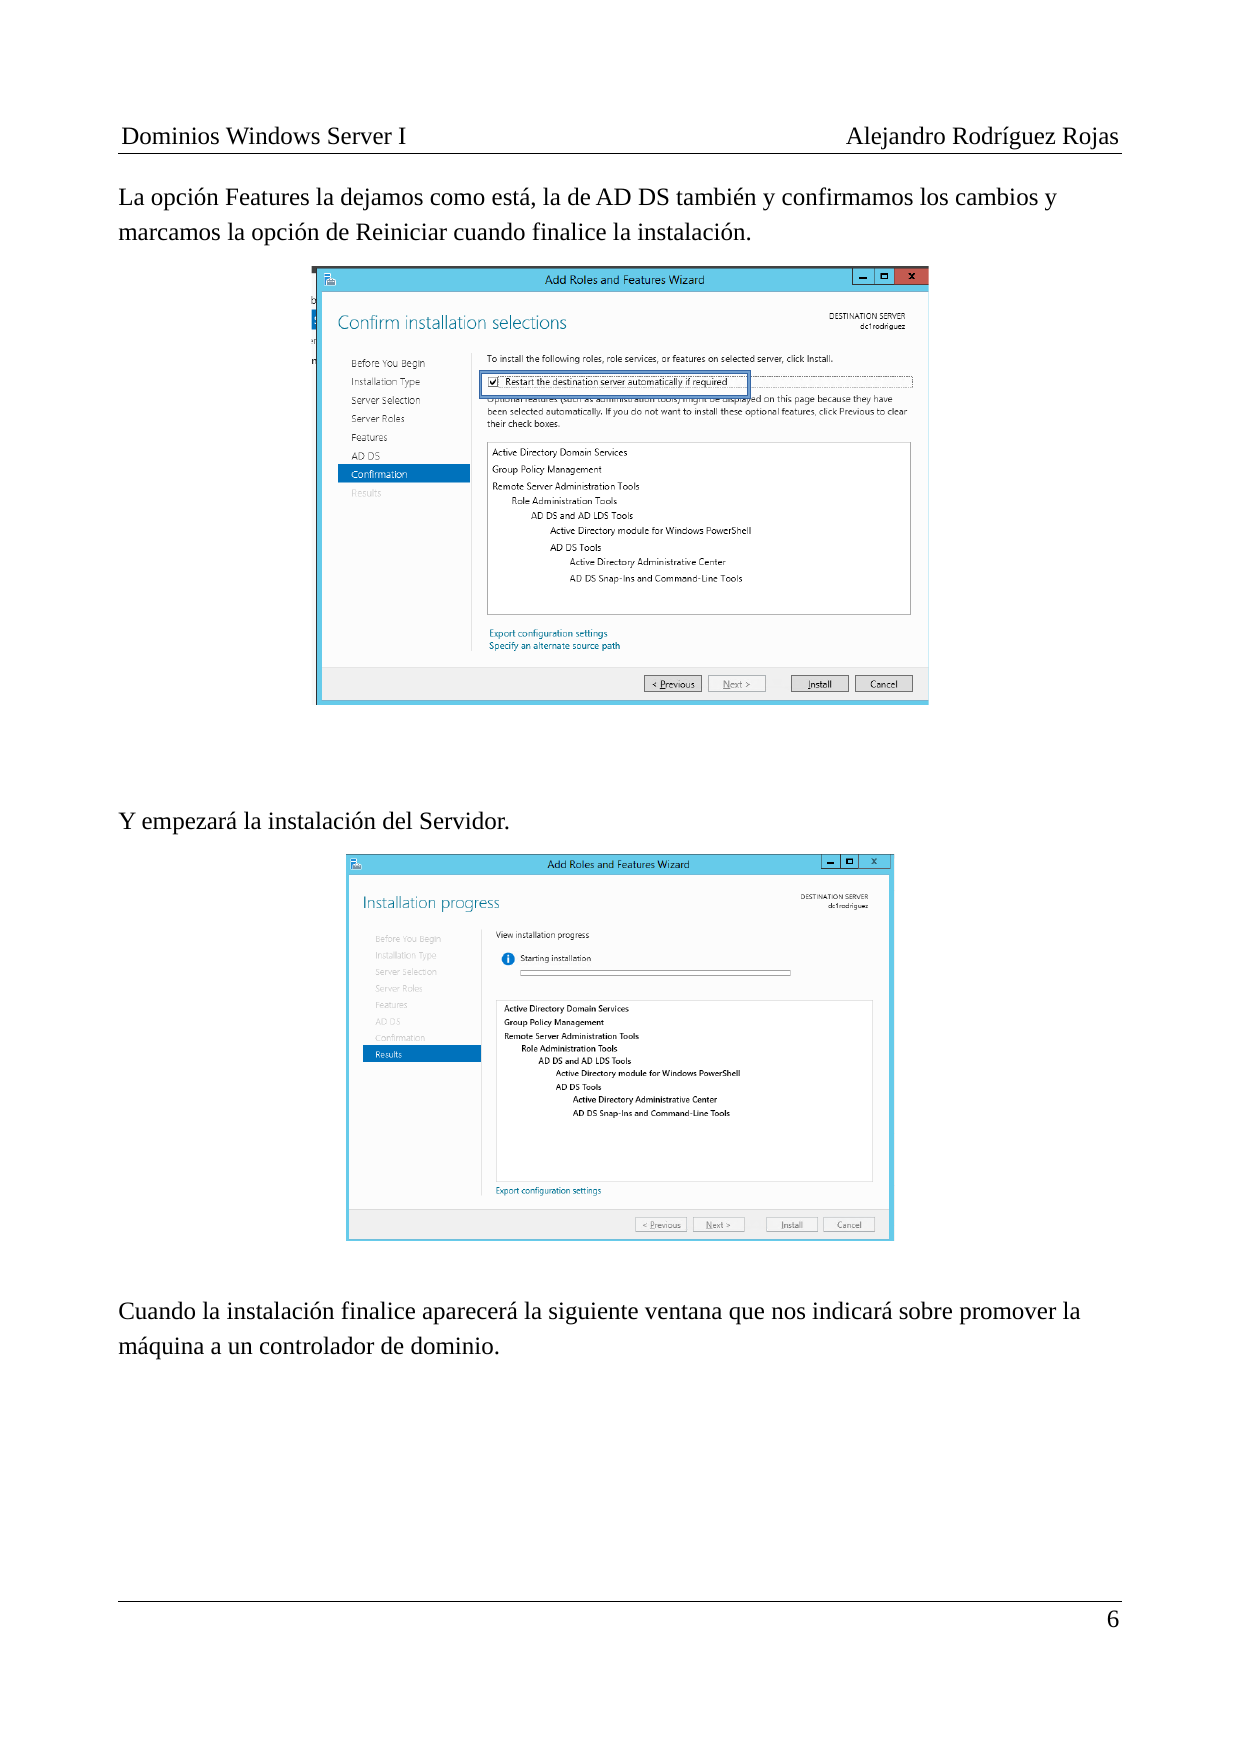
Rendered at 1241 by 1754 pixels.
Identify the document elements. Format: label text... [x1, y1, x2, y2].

text Cuando la instalación finalice aparecerá la siguiente ventana que nos indicará sobre promover la máquina a un controlador de dominio. [118, 1296, 1122, 1359]
picture [346, 854, 458, 1241]
text Y empezará la instalación del Servidor. [118, 806, 1122, 834]
text La opción Features la dejamos como está, la de AD DS también y confirmamos los cambios y marcamos la opción de Reiniciar cuando finalice la instalación. [118, 182, 1122, 246]
